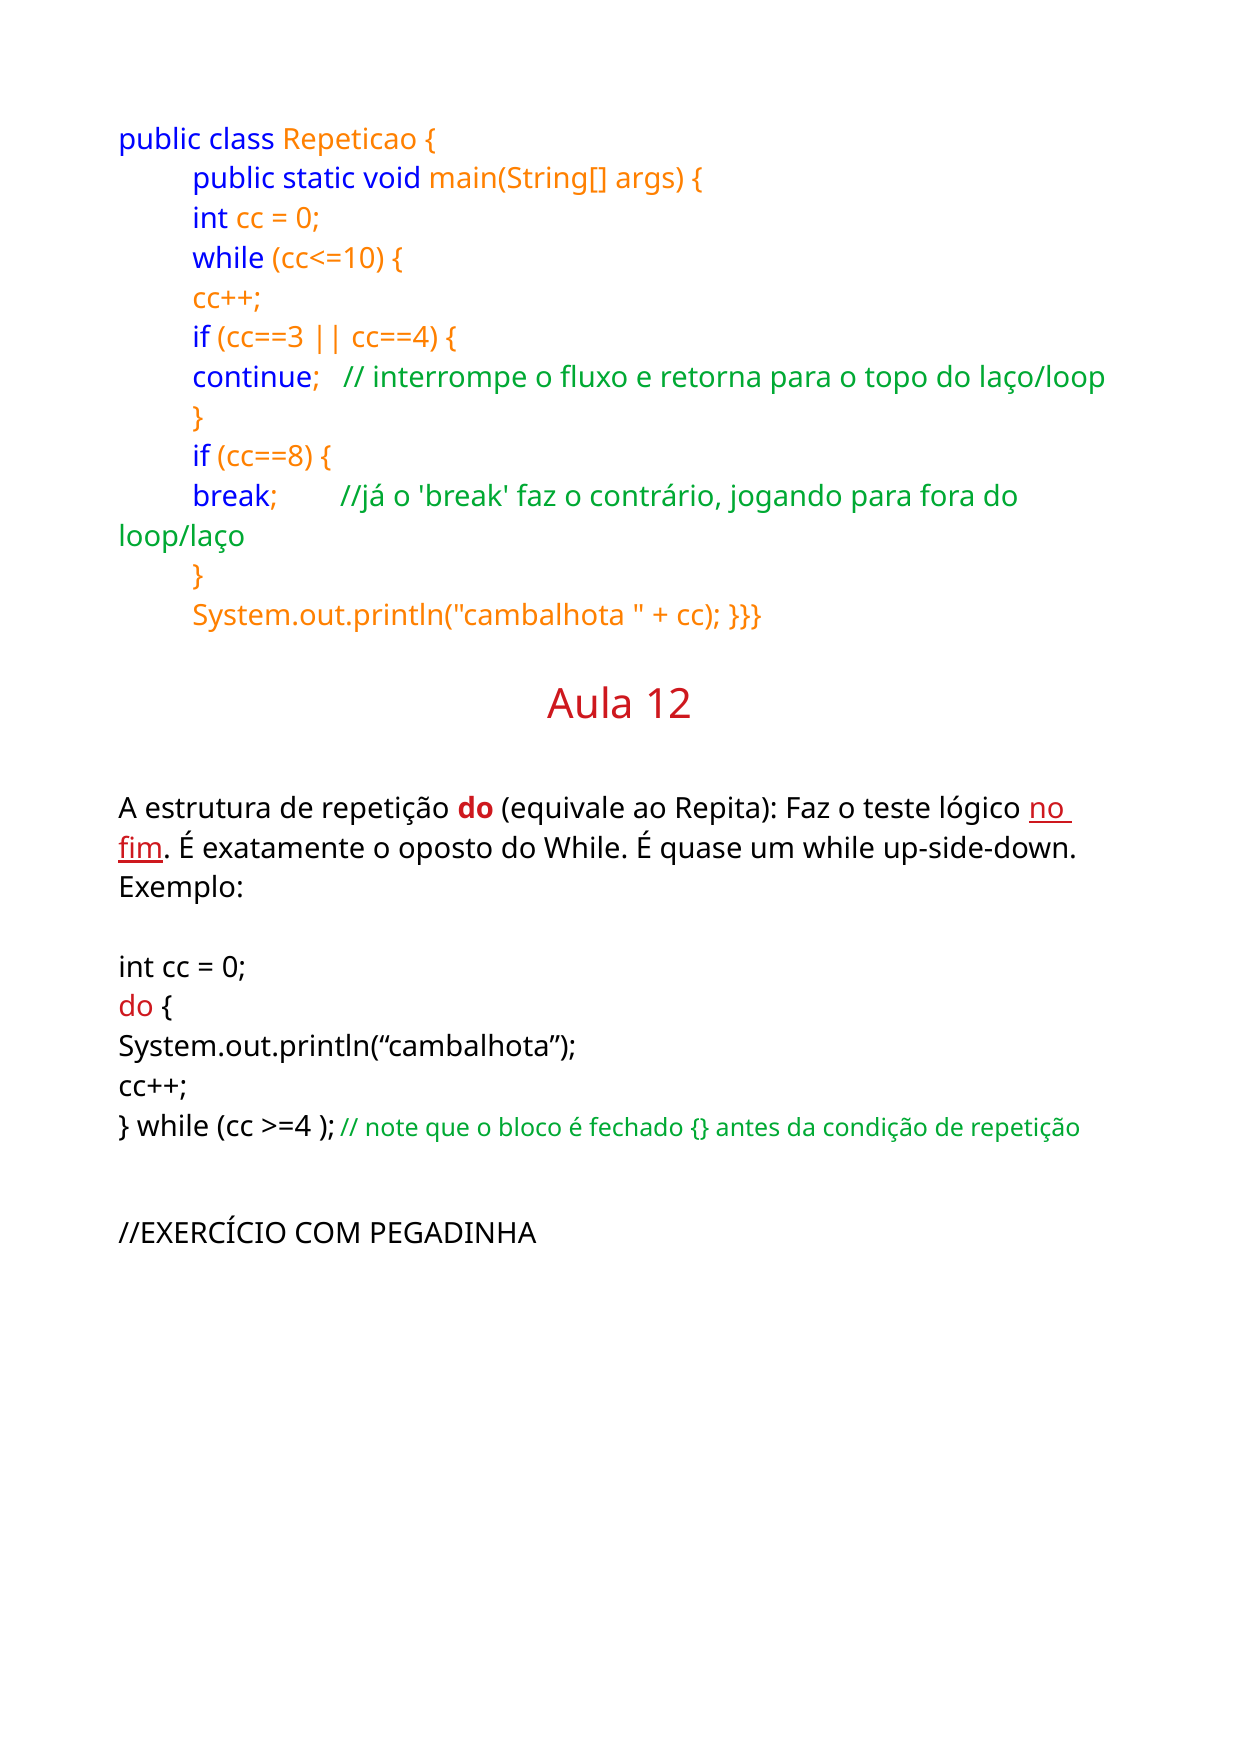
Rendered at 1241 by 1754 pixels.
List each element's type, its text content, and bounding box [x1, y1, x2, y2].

text if (cc==3 || cc==4) { [118, 317, 1122, 356]
text } [118, 555, 1122, 594]
text System.out.println("cambalhota " + cc); }}} [118, 594, 1122, 634]
text while (cc<=10) { [118, 237, 1122, 277]
text continue; // interrompe o fluxo e retorna para o topo do laço/loop [118, 356, 1122, 396]
text public static void main(String[] args) { [118, 158, 1122, 197]
text } [118, 396, 1122, 436]
text public class Repeticao { [118, 118, 1122, 158]
text A estrutura de repetição do (equivale ao Repita): Faz o teste lógico no fim. É exatamente o oposto do While. É quase um while up-side-down. Exemplo: [118, 787, 1122, 906]
text break; //já o 'break' faz o contrário, jogando para fora do loop/laço [118, 475, 1122, 555]
text cc++; [118, 1065, 1122, 1105]
text cc++; [118, 277, 1122, 317]
text if (cc==8) { [118, 436, 1122, 475]
text } while (cc >=4 ); // note que o bloco é fechado {} antes da condição de repetição [118, 1105, 1122, 1144]
text //EXERCÍCIO COM PEGADINHA [118, 1213, 1122, 1252]
text System.out.println(“cambalhota”); [118, 1025, 1122, 1065]
text int cc = 0; [118, 197, 1122, 237]
text do { [118, 986, 1122, 1025]
text Aula 12 [118, 674, 1122, 731]
text int cc = 0; [118, 946, 1122, 986]
